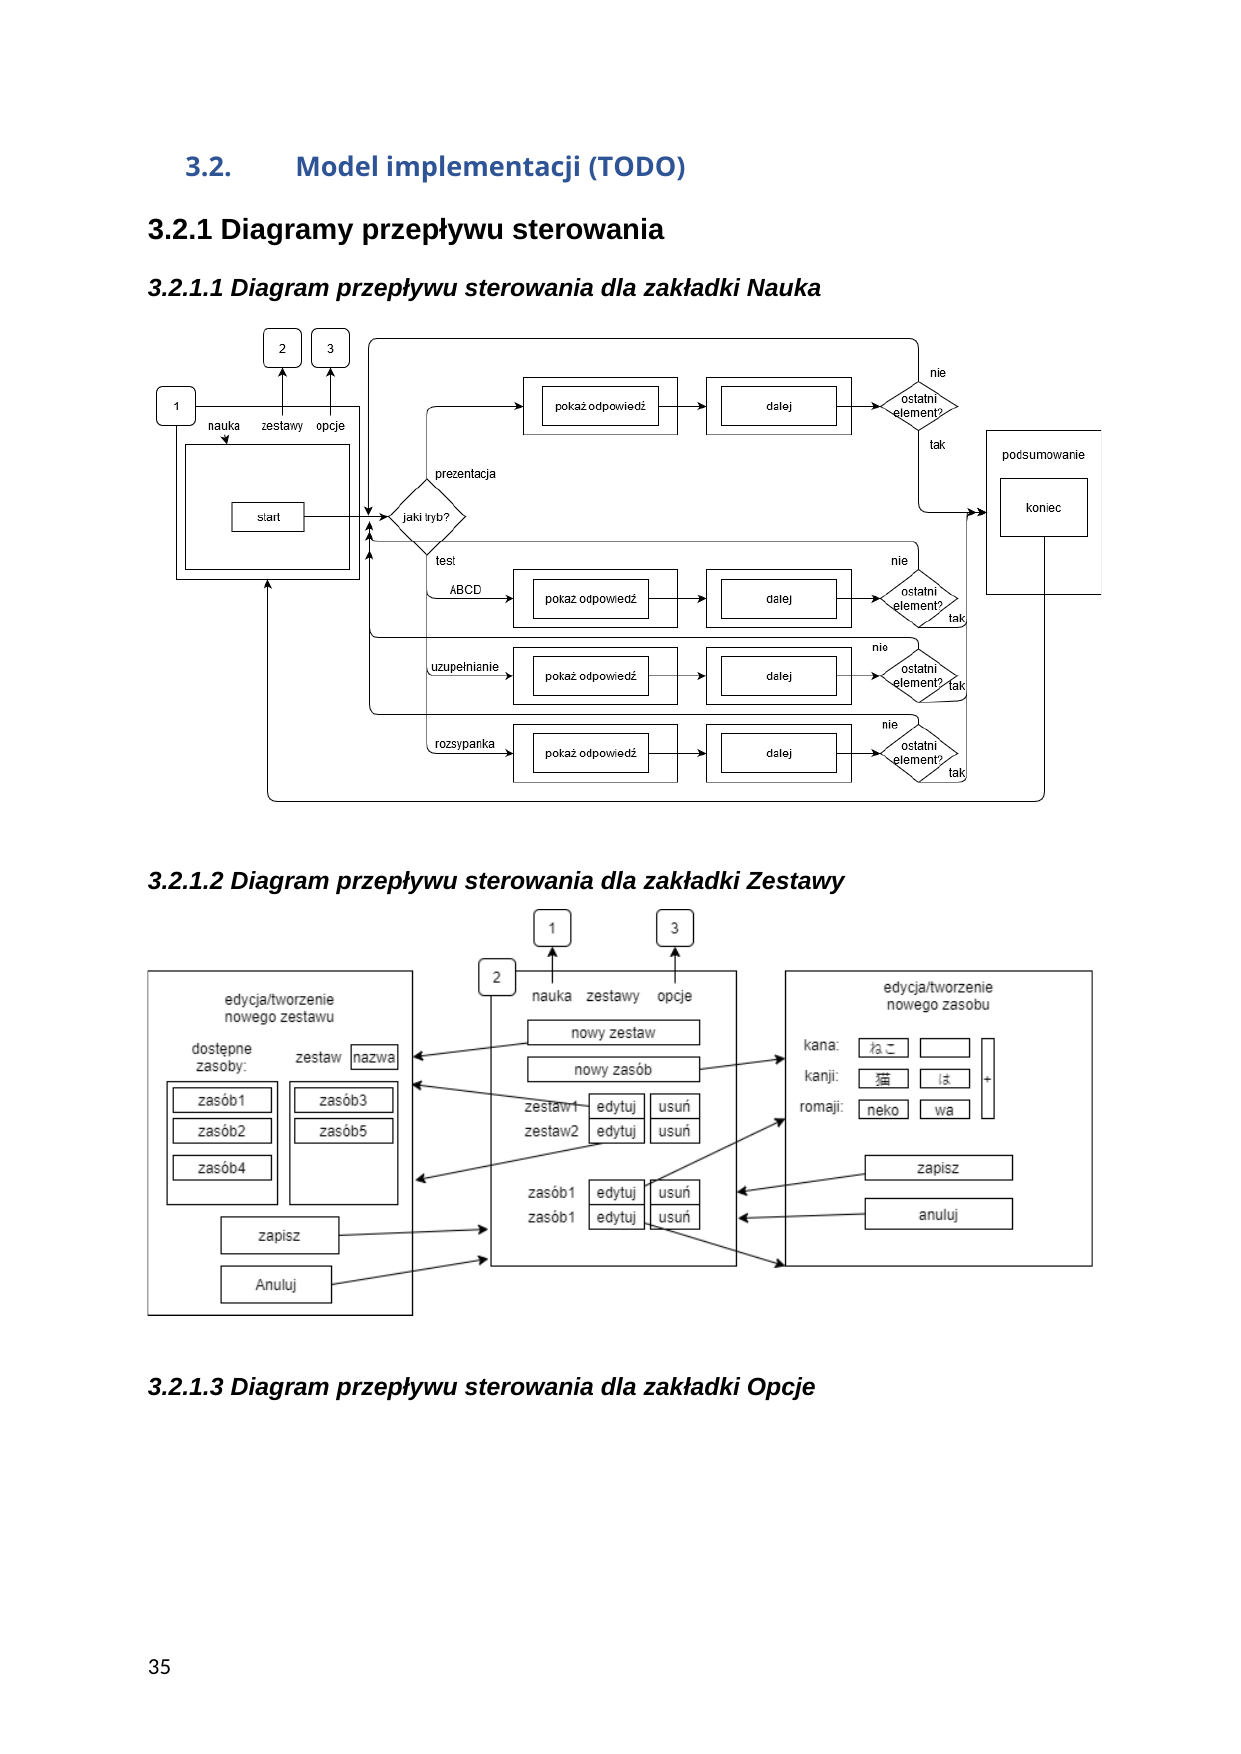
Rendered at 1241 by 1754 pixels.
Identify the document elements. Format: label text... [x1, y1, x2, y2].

subtitle 3.2.1.1 Diagram przepływu sterowania dla zakładki Nauka [148, 273, 1093, 302]
subtitle 3.2.1.2 Diagram przepływu sterowania dla zakładki Zestawy [148, 866, 1093, 895]
picture [156, 328, 1102, 809]
subtitle 3.2.1.3 Diagram przepływu sterowania dla zakładki Opcje [148, 1372, 1093, 1401]
subtitle 3.2.1 Diagramy przepływu sterowania [148, 212, 1093, 246]
subtitle Model implementacji (TODO) [185, 148, 1093, 184]
picture [147, 909, 1093, 1316]
